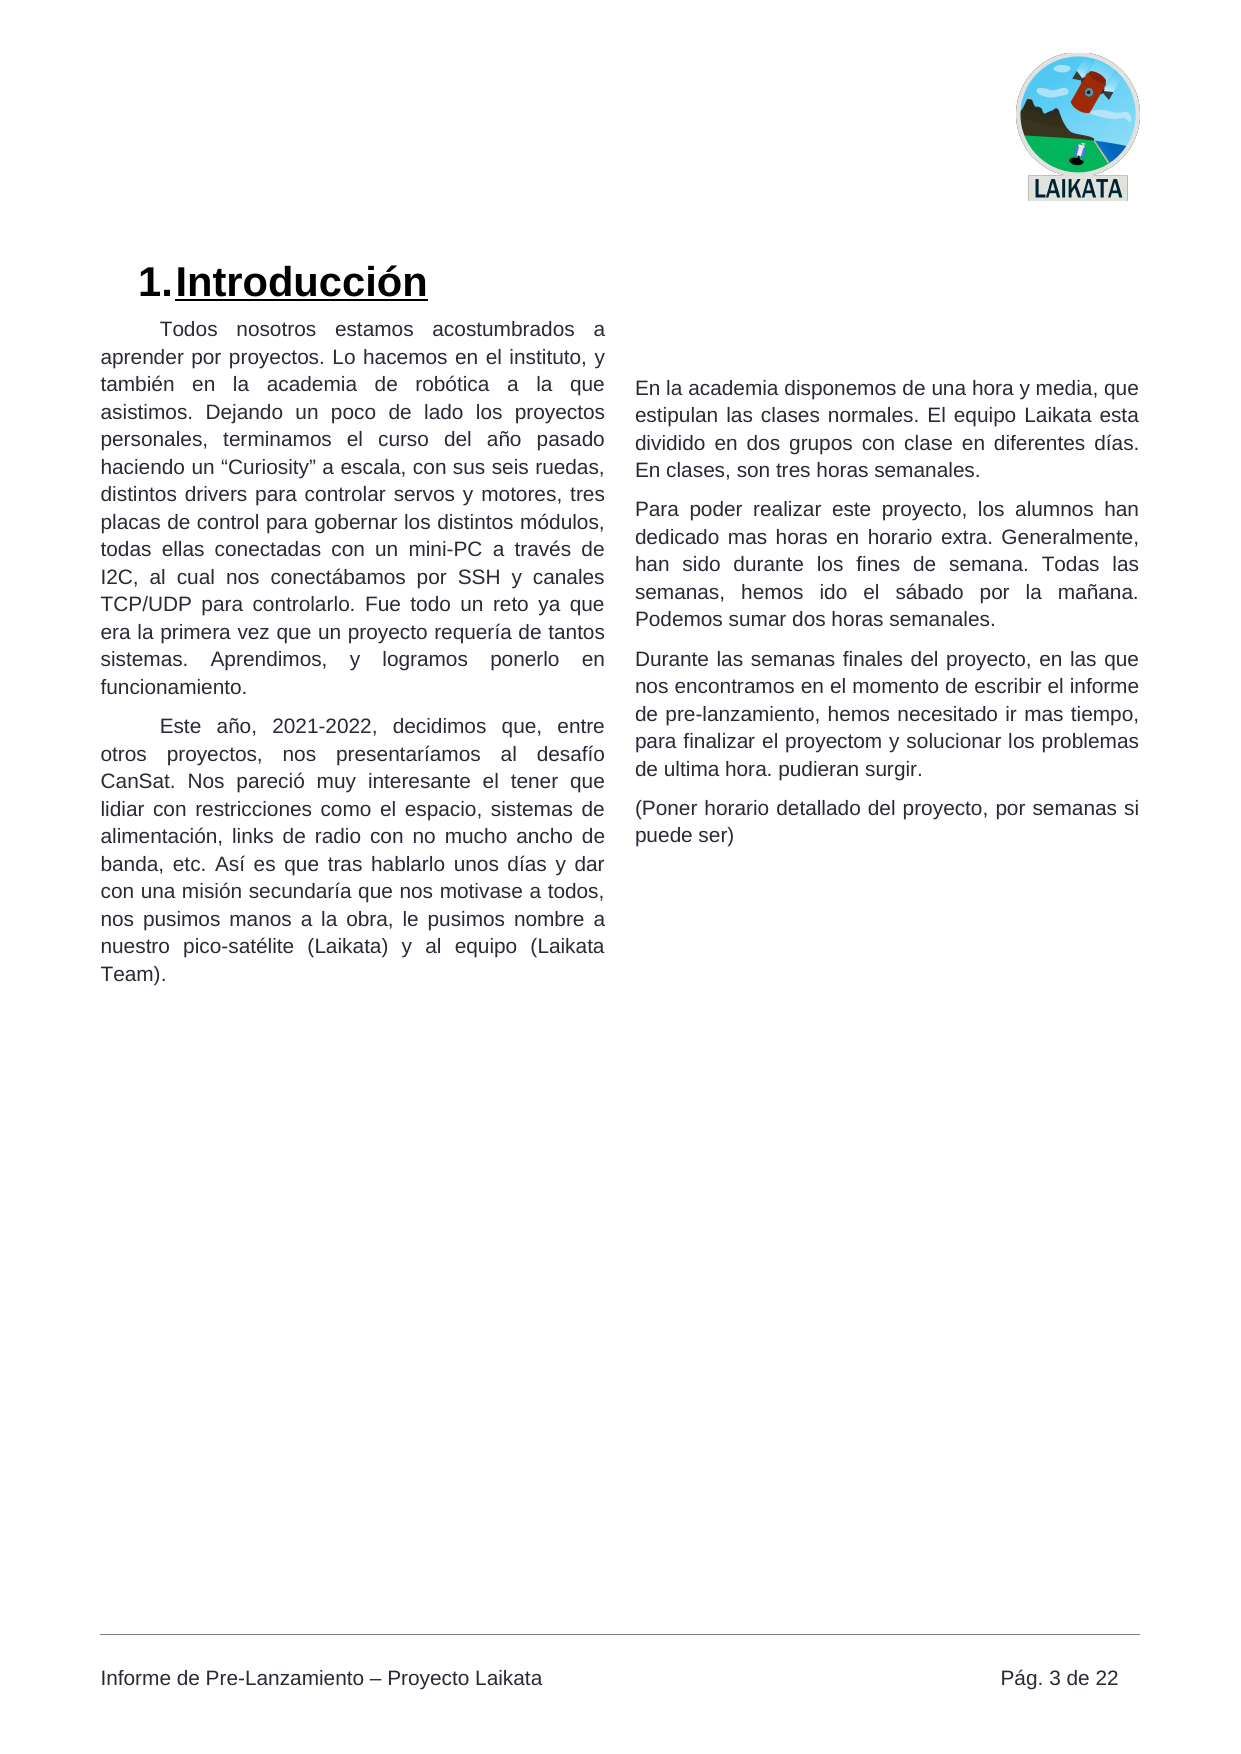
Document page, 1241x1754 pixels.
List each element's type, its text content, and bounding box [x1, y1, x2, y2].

text Para poder realizar este proyecto, los alumnos han dedicado mas horas en horario extra. Generalmente, han sido durante los fines de semana. Todas las semanas, hemos ido el sábado por la mañana. Podemos sumar dos horas semanales. [635, 497, 1140, 631]
text (Poner horario detallado del proyecto, por semanas si puede ser) [635, 796, 1140, 847]
picture [1016, 53, 1140, 201]
subtitle Introducción [138, 257, 605, 305]
text Todos nosotros estamos acostumbrados a aprender por proyectos. Lo hacemos en el instituto, y también en la academia de robótica a la que asistimos. Dejando un poco de lado los proyectos personales, terminamos el curso del año pasado haciendo un “Curiosity” a escala, con sus seis ruedas, distintos drivers para controlar servos y motores, tres placas de control para gobernar los distintos módulos, todas ellas conectadas con un mini-PC a través de I2C, al cual nos conectábamos por SSH y canales TCP/UDP para controlarlo. Fue todo un reto ya que era la primera vez que un proyecto requería de tantos sistemas. Aprendimos, y logramos ponerlo en funcionamiento. [100, 317, 605, 699]
text Este año, 2021-2022, decidimos que, entre otros proyectos, nos presentaríamos al desafío CanSat. Nos pareció muy interesante el tener que lidiar con restricciones como el espacio, sistemas de alimentación, links de radio con no mucho ancho de banda, etc. Así es que tras hablarlo unos días y dar con una misión secundaría que nos motivase a todos, nos pusimos manos a la obra, le pusimos nombre a nuestro pico-satélite (Laikata) y al equipo (Laikata Team). [100, 714, 605, 985]
text Durante las semanas finales del proyecto, en las que nos encontramos en el momento de escribir el informe de pre-lanzamiento, hemos necesitado ir mas tiempo, para finalizar el proyectom y solucionar los problemas de ultima hora. pudieran surgir. [635, 646, 1140, 780]
text En la academia disponemos de una hora y media, que estipulan las clases normales. El equipo Laikata esta dividido en dos grupos con clase en diferentes días. En clases, son tres horas semanales. [635, 375, 1140, 482]
